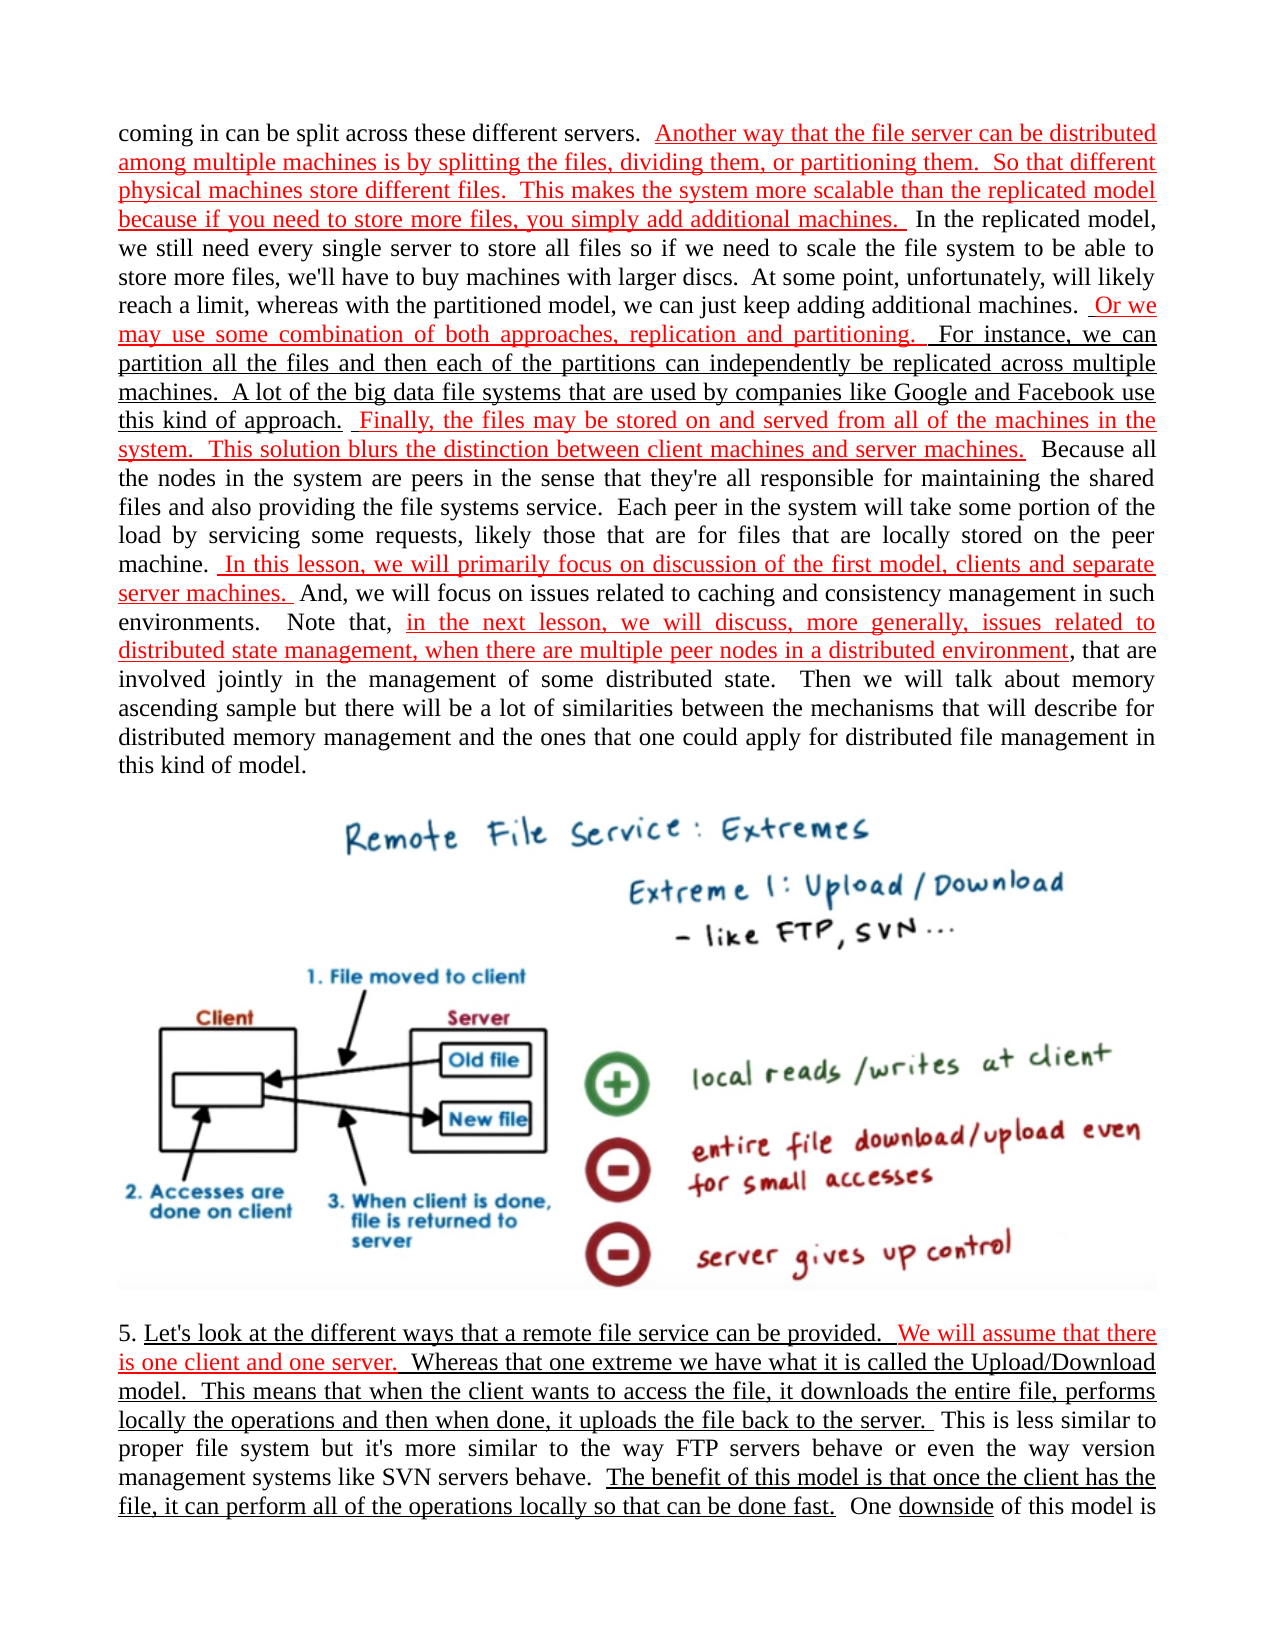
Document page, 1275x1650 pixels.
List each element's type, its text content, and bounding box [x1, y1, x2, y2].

text physical machines store different files. This makes the system more scalable than the replicated model [118, 173, 1157, 201]
picture [118, 808, 1157, 1290]
text locally the operations and then when done, it uploads the file back to the server. This is less similar to proper file system but it's more similar to the way FTP servers behave or even the way version management systems like SVN servers behave. The benefit of this model is that once the client has the file, it can perform all of the operations locally so that can be done fast. One downside of this model is [118, 1402, 1157, 1520]
text because if you need to store more files, you simply add additional machines. In the replicated model, we still need every single server to store all files so if we need to scale the file system to be able to store more files, we'll have to buy machines with larger discs. At some point, unfortunately, will likely reach a limit, whereas with the partitioned model, we can just keep adding additional machines. Or we may use some combination of both approaches, replication and partitioning. For instance, we can [118, 202, 1157, 344]
text machines. A lot of the big data file systems that are used by companies like Google and Facebook use this kind of approach. Finally, the files may be stored on and served from all of the machines in the system. This solution blurs the distinction between client machines and server machines. Because all the nodes in the system are peers in the sense that they're all responsible for maintaining the shared files and also providing the file systems service. Each peer in the system will take some portion of the load by servicing some requests, likely those that are for files that are locally stored on the peer machine. In this lesson, we will primarily focus on discussion of the first model, clients and separate server machines. And, we will focus on issues related to caching and consistency management in such environments. Note that, in the next lesson, we will discuss, more generally, issues related to distributed state management, when there are multiple peer nodes in a distributed environment, that are involved jointly in the management of some distributed state. Then we will talk about memory ascending sample but there will be a lot of similarities between the mechanisms that will describe for distributed memory management and the ones that one could apply for distributed file management in this kind of model. [118, 374, 1157, 779]
text coming in can be split across these different servers. Another way that the file server can be distributed among multiple machines is by splitting the files, dividing them, or partitioning them. So that different [118, 118, 1157, 172]
text 5. Let's look at the different ways that a remote file service can be provided. We will assume that there is one client and one server. Whereas that one extreme we have what it is called the Upload/Download model. This means that when the client wants to access the file, it downloads the entire file, performs [118, 1318, 1157, 1401]
text partition all the files and then each of the partitions can independently be replicated across multiple [118, 345, 1157, 373]
